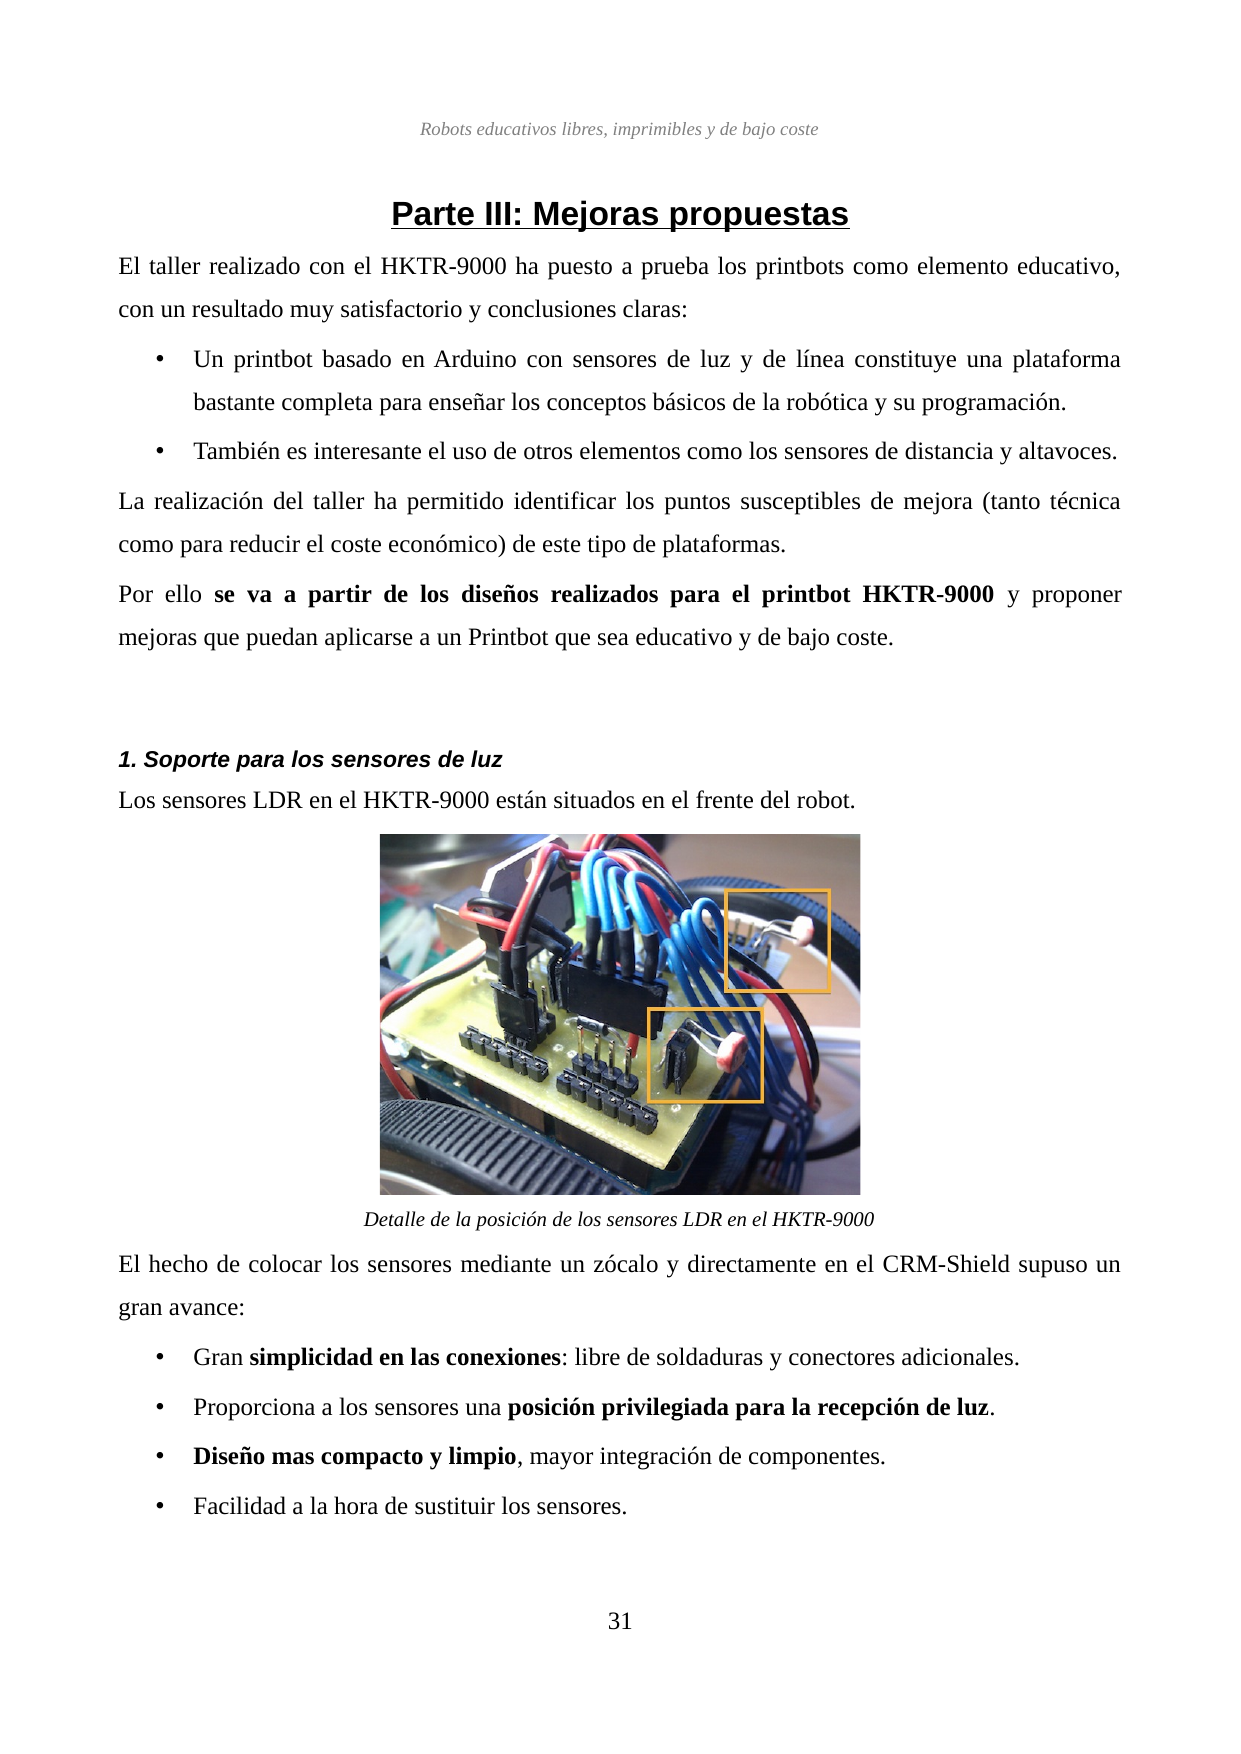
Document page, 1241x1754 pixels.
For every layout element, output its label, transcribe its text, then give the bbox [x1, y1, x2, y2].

text Por ello se va a partir de los diseños realizados para el printbot HKTR-9000 y proponer mejoras que puedan aplicarse a un Printbot que sea educativo y de bajo coste. [118, 579, 1122, 651]
text El hecho de colocar los sensores mediante un zócalo y directamente en el CRM-Shield supuso un gran avance: [118, 1249, 1122, 1321]
picture [379, 834, 861, 1195]
list Facilidad a la hora de sustituir los sensores. [156, 1491, 1122, 1519]
list También es interesante el uso de otros elementos como los sensores de distancia y altavoces. [156, 436, 1122, 465]
list Gran simplicidad en las conexiones: libre de soldaduras y conectores adicionales. [156, 1342, 1122, 1371]
list Proporciona a los sensores una posición privilegiada para la recepción de luz. [156, 1392, 1122, 1420]
subtitle Parte III: Mejoras propuestas [118, 194, 1122, 233]
list Un printbot basado en Arduino con sensores de luz y de línea constituye una plataforma bastante completa para enseñar los conceptos básicos de la robótica y su programación. [156, 344, 1122, 416]
subtitle 1. Soporte para los sensores de luz [118, 746, 1122, 772]
text La realización del taller ha permitido identificar los puntos susceptibles de mejora (tanto técnica como para reducir el coste económico) de este tipo de plataformas. [118, 486, 1122, 558]
text El taller realizado con el HKTR-9000 ha puesto a prueba los printbots como elemento educativo, con un resultado muy satisfactorio y conclusiones claras: [118, 251, 1122, 323]
text Detalle de la posición de los sensores LDR en el HKTR-9000 [118, 834, 1122, 1231]
list Diseño mas compacto y limpio, mayor integración de componentes. [156, 1441, 1122, 1470]
text Los sensores LDR en el HKTR-9000 están situados en el frente del robot. [118, 785, 1122, 813]
